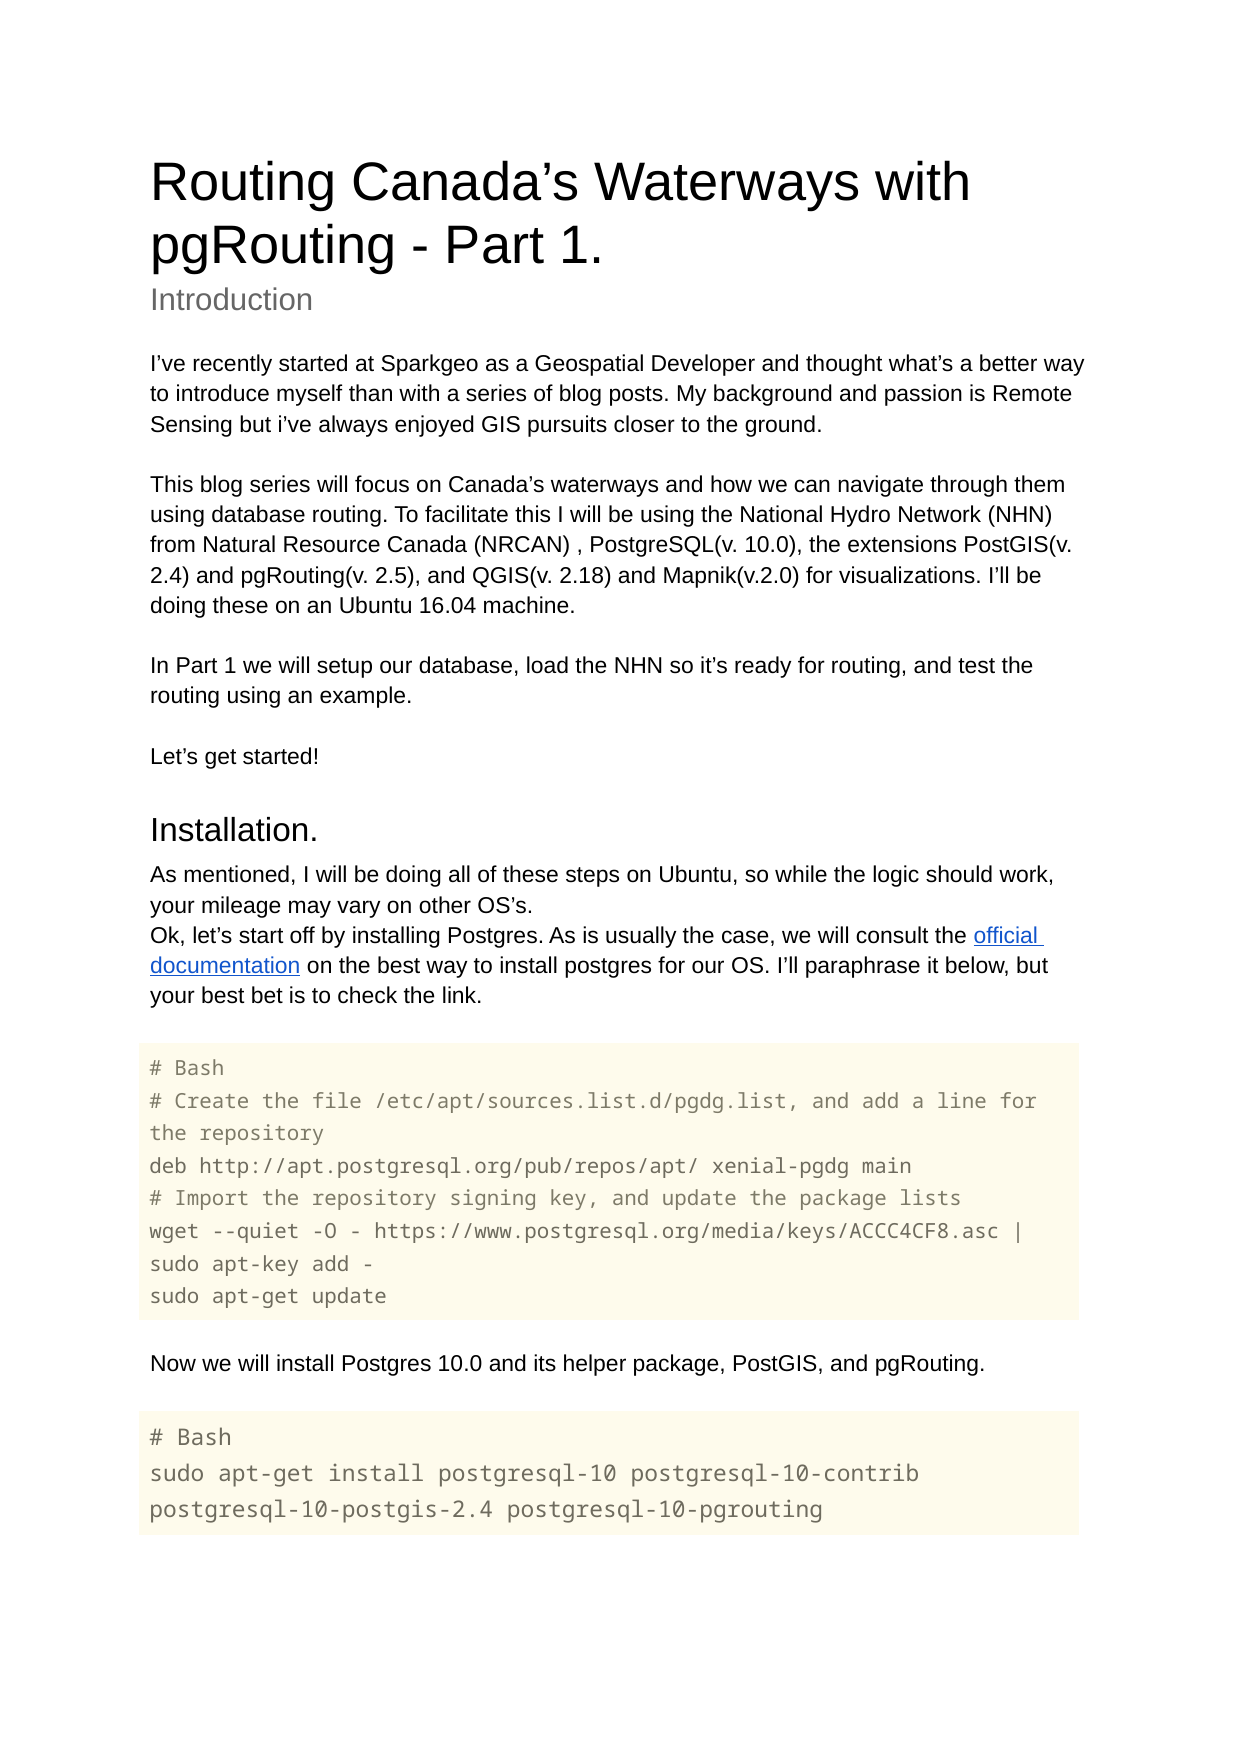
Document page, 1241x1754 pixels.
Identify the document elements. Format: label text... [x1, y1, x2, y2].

text Let’s get started! [150, 743, 1090, 769]
table_header # Bash # Create the file /etc/apt/sources.list.d/pgdg.list, and add a line for the repository deb http://apt.postgresql.org/pub/repos/apt/ xenial-pgdg main # Import the repository signing key, and update the package lists wget --quiet -O - https://www.postgresql.org/media/keys/ACCC4CF8.asc | sudo apt-key add - sudo apt-get update [139, 1043, 1079, 1320]
text As mentioned, I will be doing all of these steps on Ubuntu, so while the logic should work, your mileage may vary on other OS’s. [150, 861, 1090, 918]
text Now we will install Postgres 10.0 and its helper package, PostGIS, and pgRouting. [150, 1350, 1090, 1377]
subtitle Installation. [150, 811, 1090, 849]
title Routing Canada’s Waterways with pgRouting - Part 1. [150, 150, 1090, 274]
text In Part 1 we will setup our database, load the NHN so it’s ready for routing, and test the routing using an example. [150, 652, 1090, 709]
subtitle Introduction [150, 281, 1090, 317]
table_header # Bash sudo apt-get install postgresql-10 postgresql-10-contrib postgresql-10-postgis-2.4 postgresql-10-pgrouting [139, 1411, 1079, 1535]
text Ok, let’s start off by installing Postgres. As is usually the case, we will consult the official documentation on the best way to install postgres for our OS. I’ll paraphrase it below, but your best bet is to check the link. [150, 922, 1090, 1009]
text I’ve recently started at Sparkgeo as a Geospatial Developer and thought what’s a better way to introduce myself than with a series of blog posts. My background and passion is Remote Sensing but i’ve always enjoyed GIS pursuits closer to the ground. [150, 350, 1090, 437]
text This blog series will focus on Canada’s waterways and how we can navigate through them using database routing. To facilitate this I will be using the National Hydro Network (NHN) from Natural Resource Canada (NRCAN) , PostgreSQL(v. 10.0), the extensions PostGIS(v. 2.4) and pgRouting(v. 2.5), and QGIS(v. 2.18) and Mapnik(v.2.0) for visualizations. I’ll be doing these on an Ubuntu 16.04 machine. [150, 471, 1090, 618]
